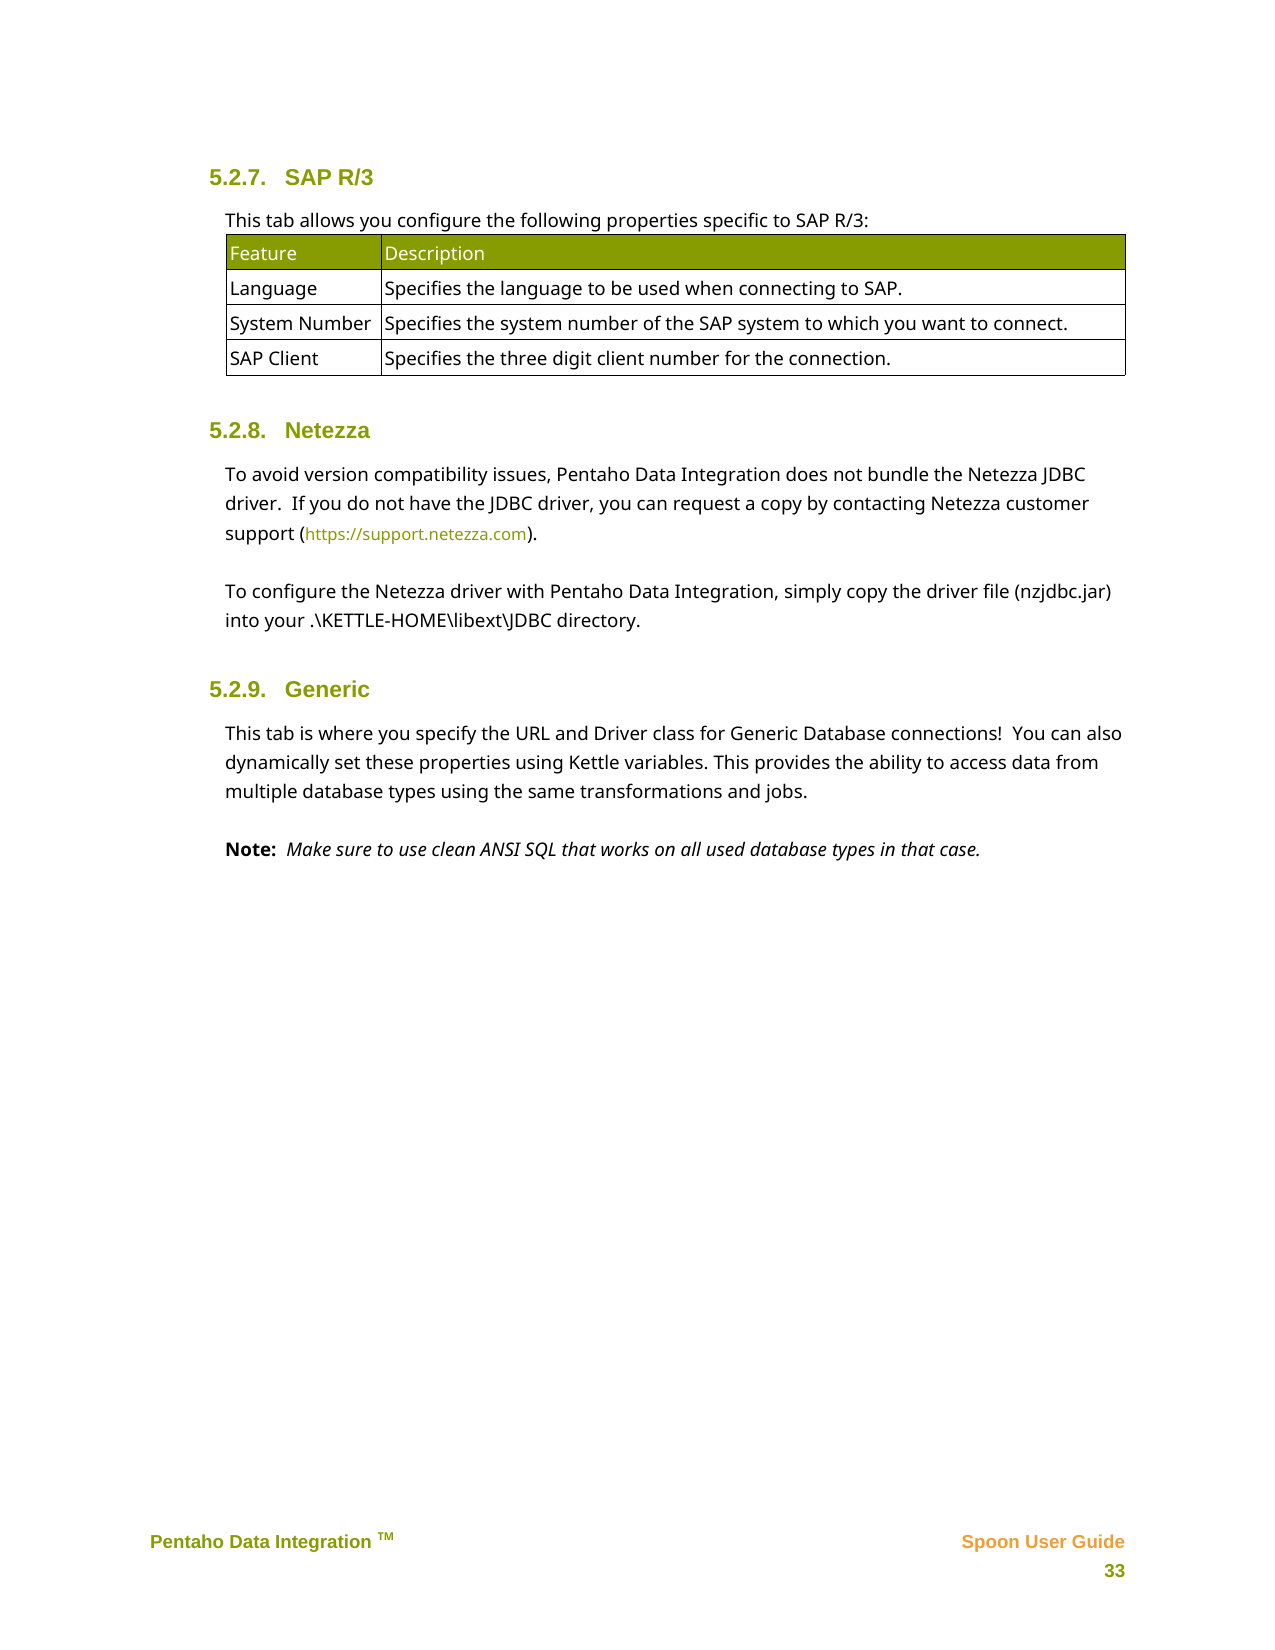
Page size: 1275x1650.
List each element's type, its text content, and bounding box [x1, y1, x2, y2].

table_cell Specifies the three digit client number for the connection. [382, 340, 1125, 375]
text To configure the Netezza driver with Pentaho Data Integration, simply copy the driver file (nzjdbc.jar) into your .\KETTLE-HOME\libext\JDBC directory. [225, 575, 1125, 633]
table_cell Language [227, 270, 381, 304]
table_cell SAP Client [227, 340, 381, 375]
text Note: Make sure to use clean ANSI SQL that works on all used database types in that case. [225, 833, 1125, 862]
table_cell System Number [227, 305, 381, 339]
table_cell Specifies the language to be used when connecting to SAP. [382, 270, 1125, 304]
text To avoid version compatibility issues, Pentaho Data Integration does not bundle the Netezza JDBC driver. If you do not have the JDBC driver, you can request a copy by contacting Netezza customer support (https://support.netezza.com). [225, 458, 1125, 546]
table_cell Specifies the system number of the SAP system to which you want to connect. [382, 305, 1125, 339]
subtitle SAP R/3 [209, 157, 1125, 192]
table_header Description [382, 235, 1125, 269]
subtitle Netezza [209, 411, 1125, 446]
subtitle Generic [209, 669, 1125, 704]
table_header Feature [227, 235, 381, 269]
text This tab is where you specify the URL and Driver class for Generic Database connections! You can also dynamically set these properties using Kettle variables. This provides the ability to access data from multiple database types using the same transformations and jobs. [225, 717, 1125, 804]
text This tab allows you configure the following properties specific to SAP R/3: [225, 204, 1125, 233]
